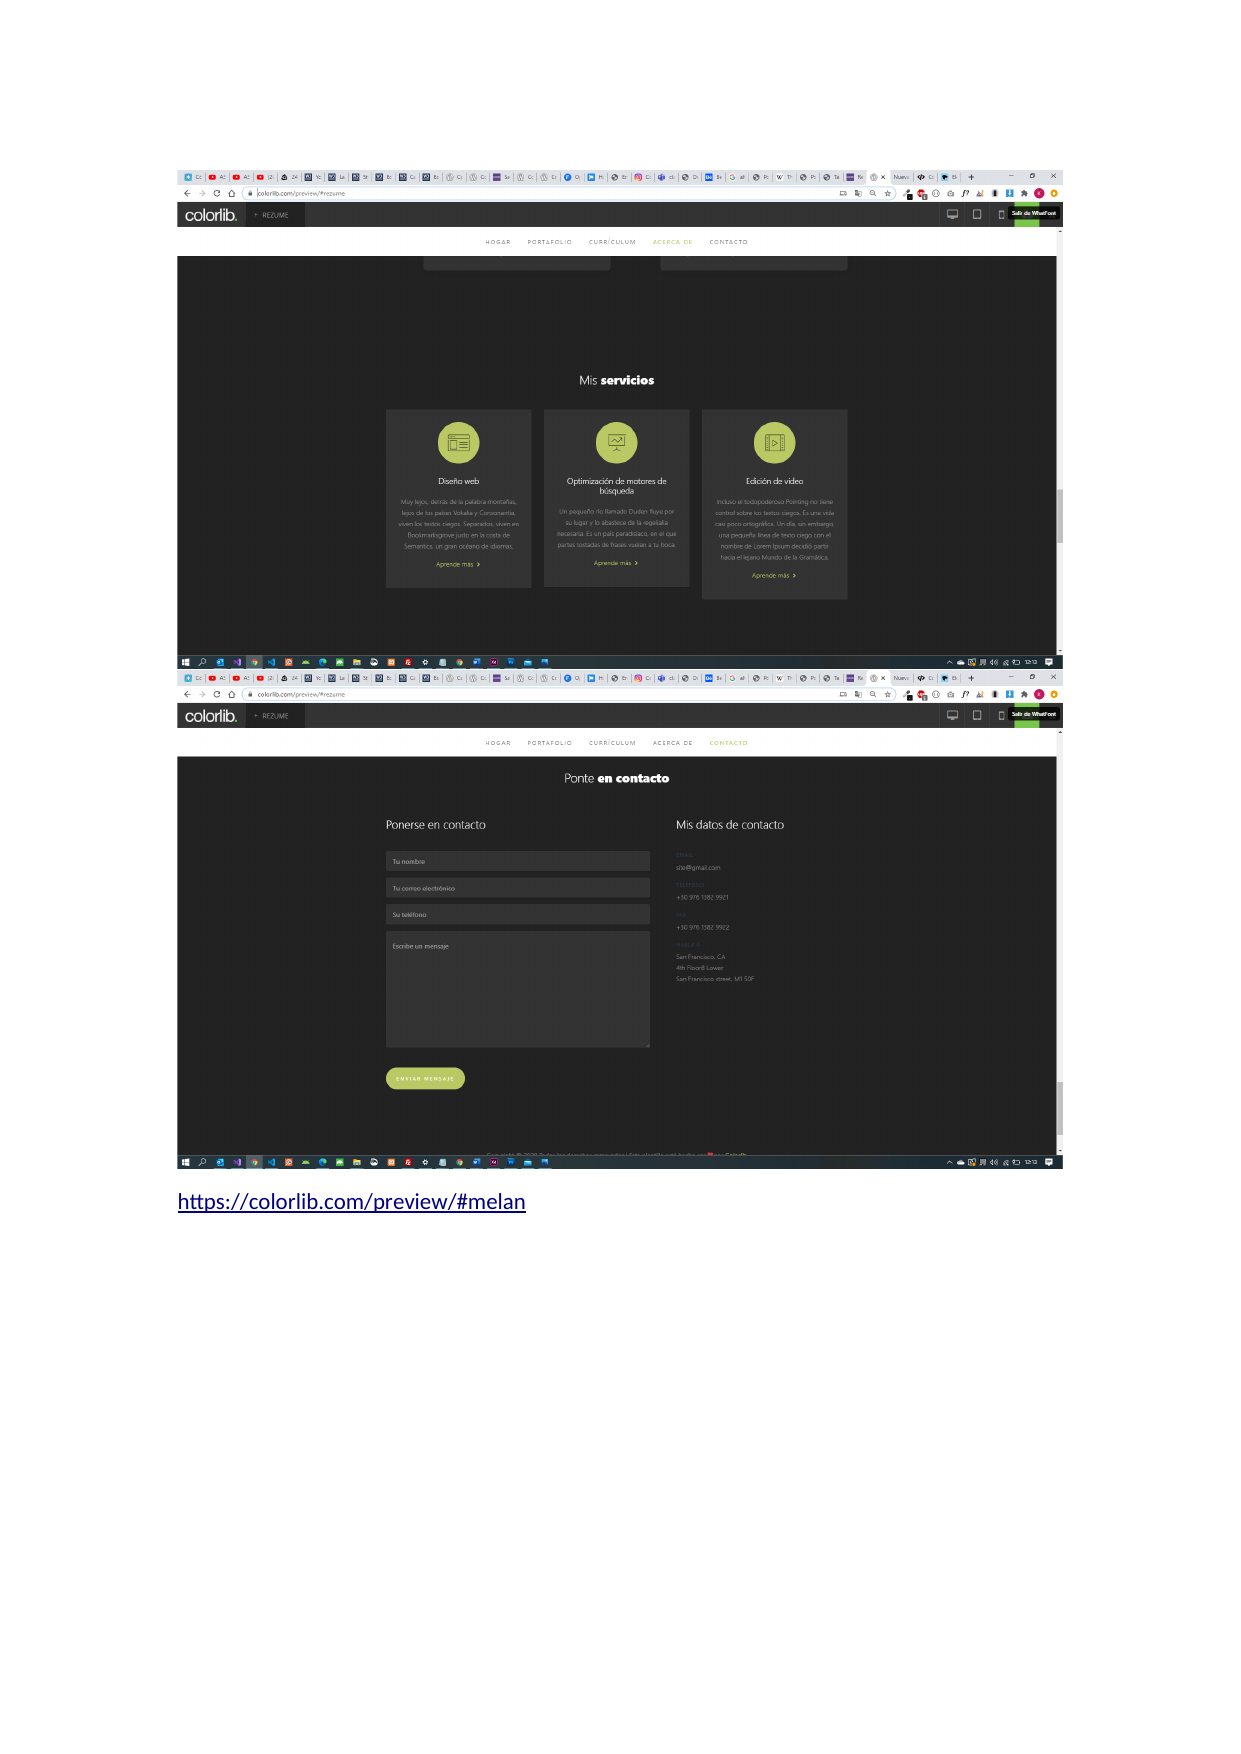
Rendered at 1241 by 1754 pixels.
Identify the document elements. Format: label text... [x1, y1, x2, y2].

text https://colorlib.com/preview/#melan [177, 1187, 1063, 1215]
